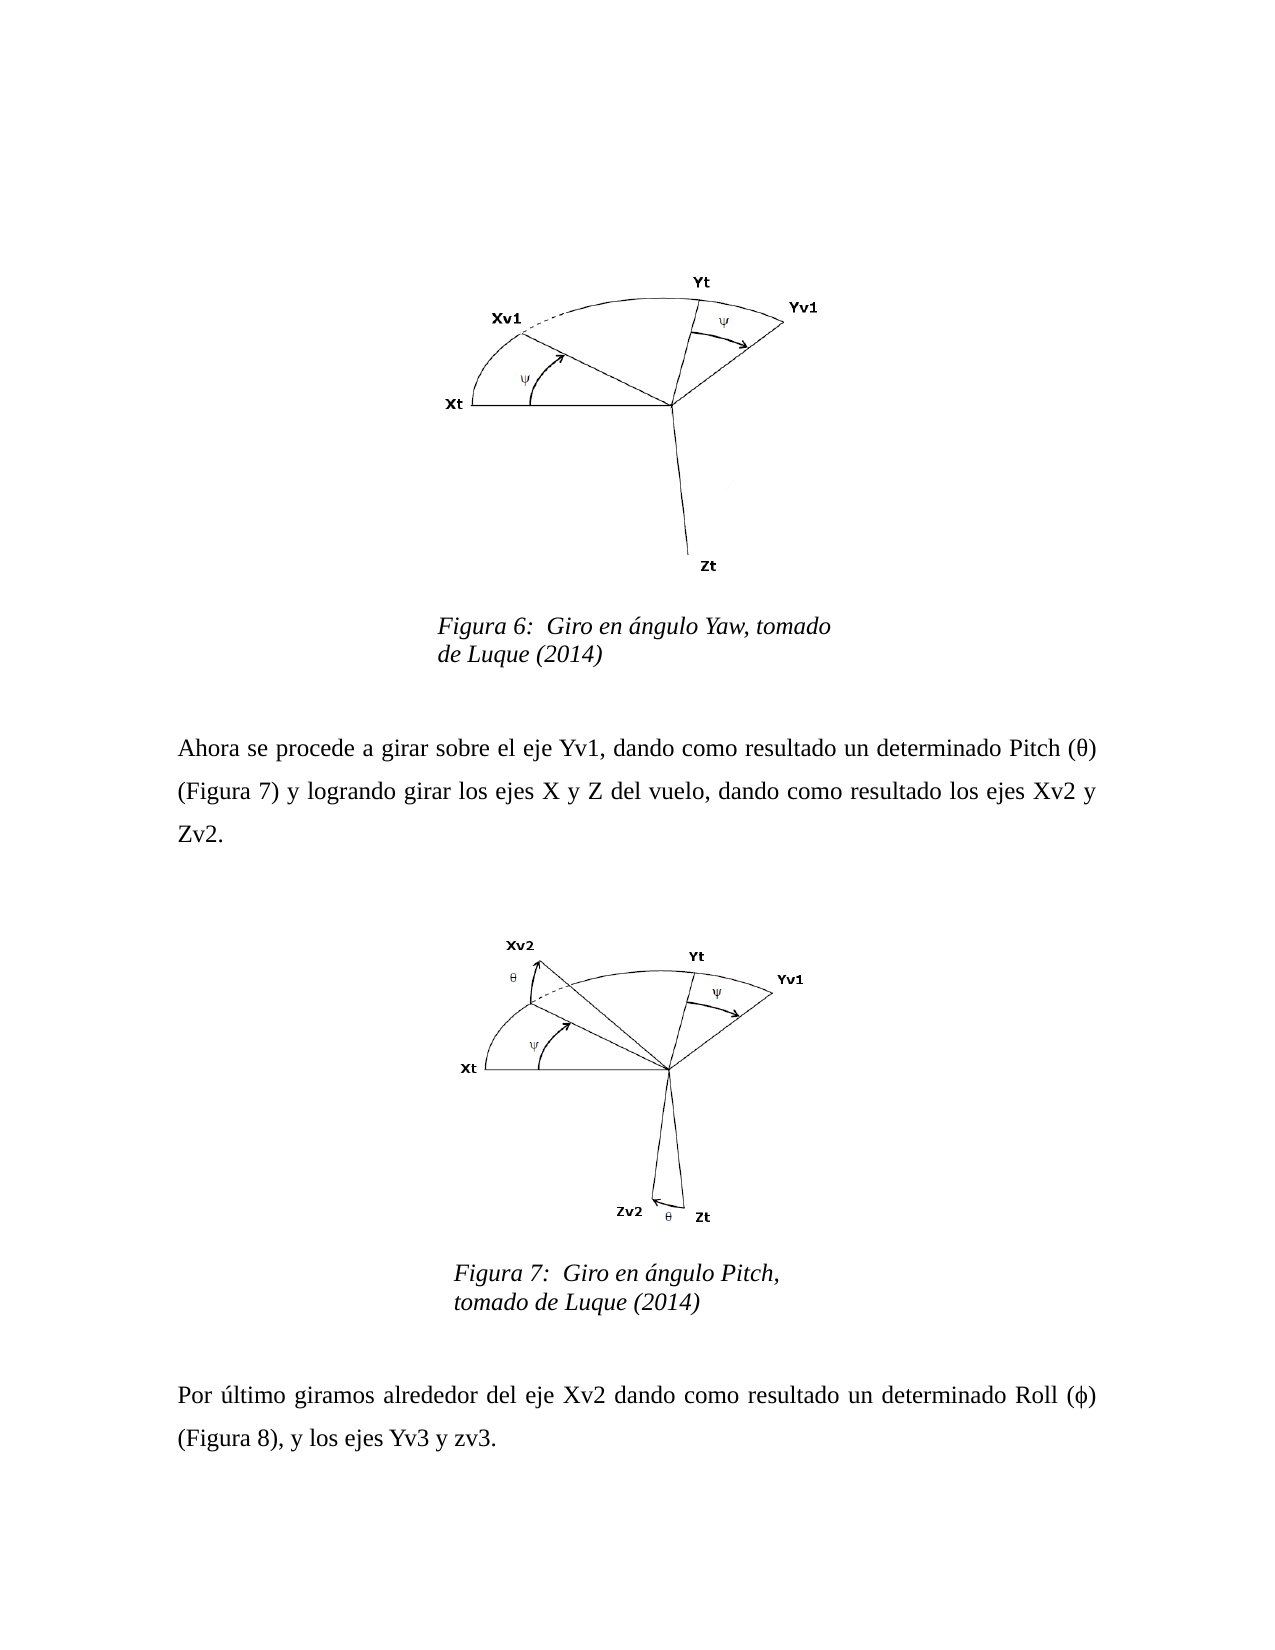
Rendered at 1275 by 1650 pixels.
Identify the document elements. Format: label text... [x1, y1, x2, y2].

text Figura 7: Giro en ángulo Pitch, tomado de Luque (2014) [453, 1253, 821, 1316]
text Figura 6: Giro en ángulo Yaw, tomado de Luque (2014) [437, 606, 838, 668]
text Ahora se procede a girar sobre el eje Yv1, dando como resultado un determinado Pitch (θ) (Figura 7) y logrando girar los ejes X y Z del vuelo, dando como resultado los ejes Xv2 y Zv2. [177, 733, 1098, 848]
text Por último giramos alrededor del eje Xv2 dando como resultado un determinado Roll (ϕ) (Figura 8), y los ejes Yv3 y zv3. [177, 1380, 1098, 1452]
